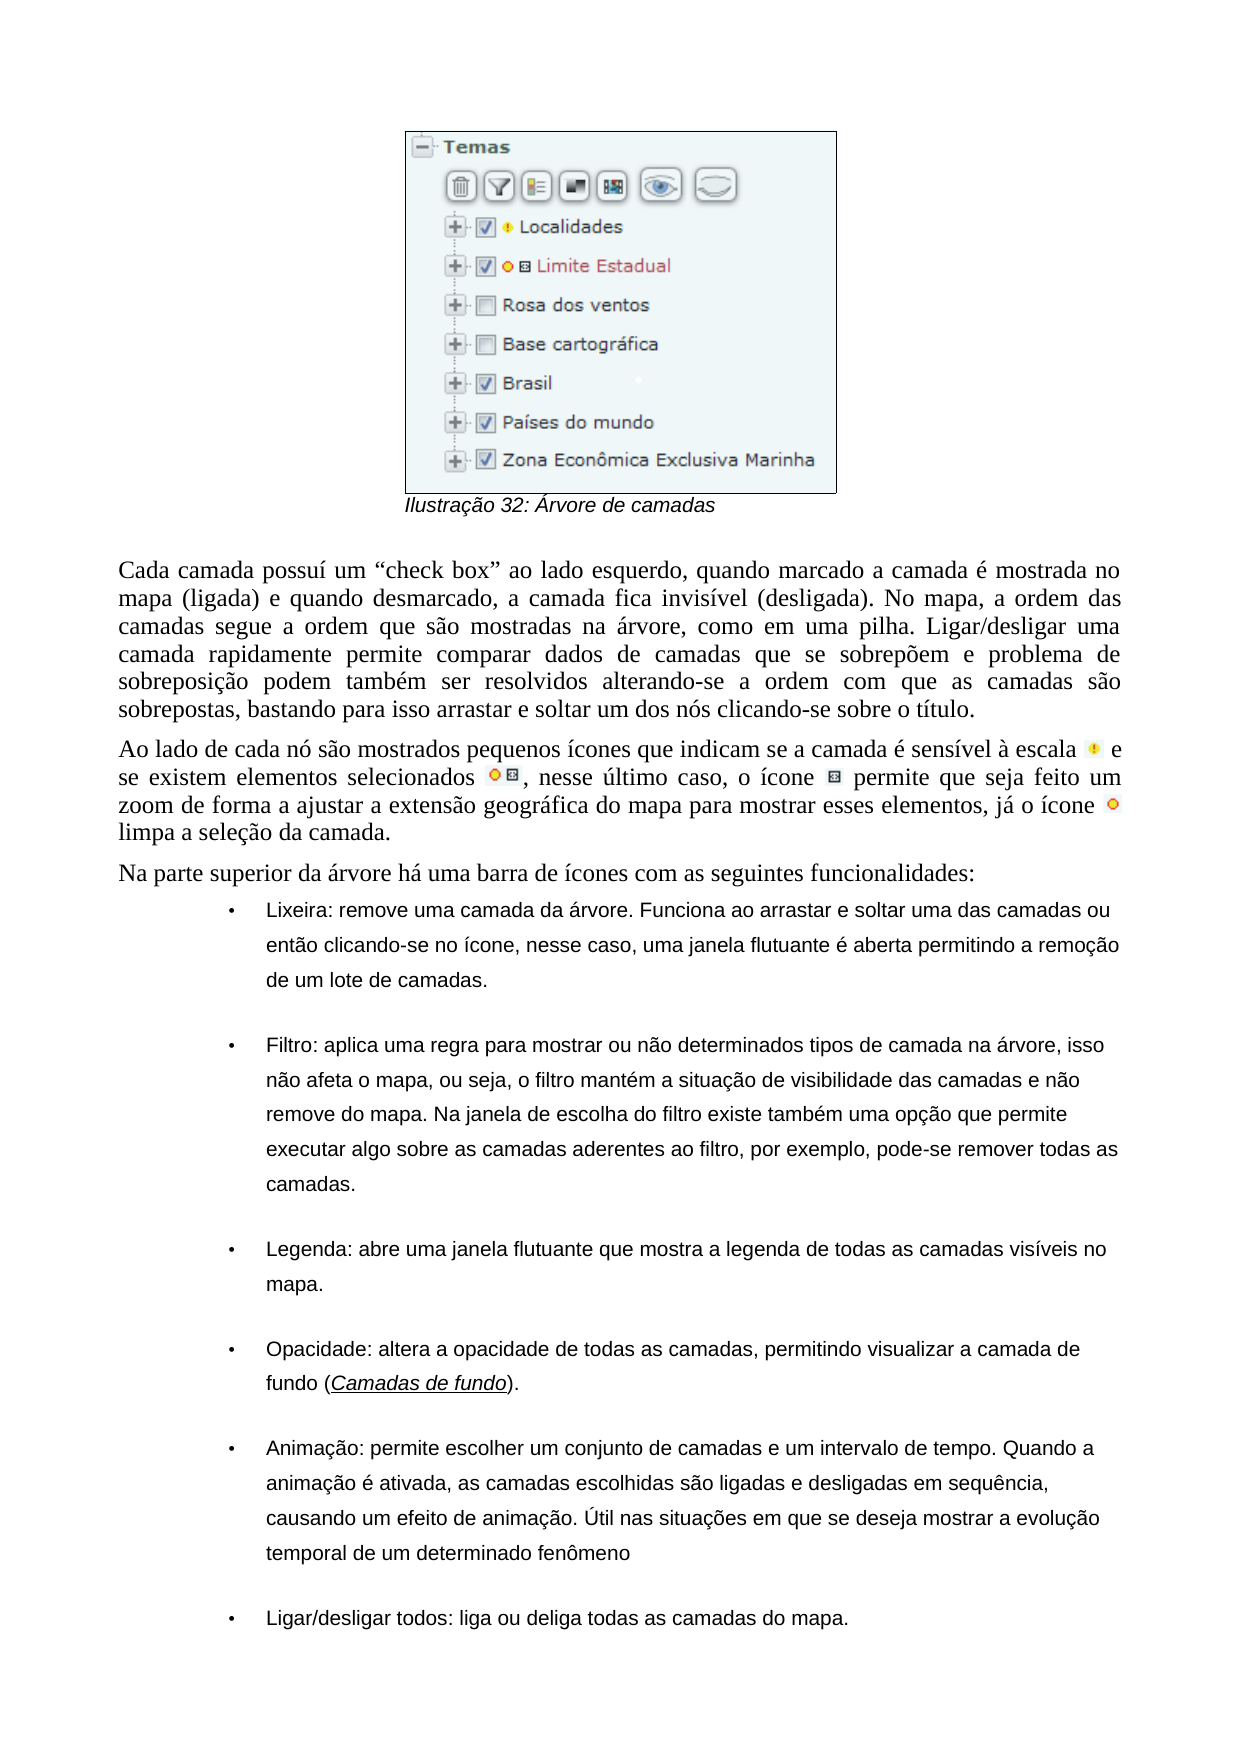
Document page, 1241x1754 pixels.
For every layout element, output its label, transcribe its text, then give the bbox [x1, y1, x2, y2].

text Ilustração 32: Árvore de camadas [404, 493, 836, 516]
text Ao lado de cada nó são mostrados pequenos ícones que indicam se a camada é sensível à escala e se existem elementos selecionados , nesse último caso, o ícone permite que seja feito um zoom de forma a ajustar a extensão geográfica do mapa para mostrar esses elementos, já o ícone limpa a seleção da camada. [118, 735, 1122, 846]
list Animação: permite escolher um conjunto de camadas e um intervalo de tempo. Quando a animação é ativada, as camadas escolhidas são ligadas e desligadas em sequência, causando um efeito de animação. Útil nas situações em que se deseja mostrar a evolução temporal de um determinado fenômeno [228, 1437, 1122, 1564]
list Opacidade: altera a opacidade de todas as camadas, permitindo visualizar a camada de fundo (Camadas de fundo). [228, 1337, 1122, 1395]
picture [1103, 794, 1122, 813]
list Ligar/desligar todos: liga ou deliga todas as camadas do mapa. [228, 1606, 1122, 1629]
list Filtro: aplica uma regra para mostrar ou não determinados tipos de camada na árvore, isso não afeta o mapa, ou seja, o filtro mantém a situação de visibilidade das camadas e não remove do mapa. Na janela de escolha do filtro existe também uma opção que permite executar algo sobre as camadas aderentes ao filtro, por exemplo, pode-se remover todas as camadas. [228, 1033, 1122, 1196]
list Legenda: abre uma janela flutuante que mostra a legenda de todas as camadas visíveis no mapa. [228, 1237, 1122, 1295]
text Na parte superior da árvore há uma barra de ícones com as seguintes funcionalidades: [118, 859, 1122, 886]
picture [824, 768, 844, 786]
list Lixeira: remove uma camada da árvore. Funciona ao arrastar e soltar uma das camadas ou então clicando-se no ícone, nesse caso, uma janela flutuante é aberta permitindo a remoção de um lote de camadas. [228, 899, 1122, 992]
picture [485, 765, 523, 786]
text Cada camada possuí um “check box” ao lado esquerdo, quando marcado a camada é mostrada no mapa (ligada) e quando desmarcado, a camada fica invisível (desligada). No mapa, a ordem das camadas segue a ordem que são mostradas na árvore, como em uma pilha. Ligar/desligar uma camada rapidamente permite comparar dados de camadas que se sobrepõem e problema de sobreposição podem também ser resolvidos alterando-se a ordem com que as camadas são sobrepostas, bastando para isso arrastar e soltar um dos nós clicando-se sobre o título. [118, 557, 1122, 723]
picture [1084, 740, 1105, 758]
picture [406, 132, 836, 493]
